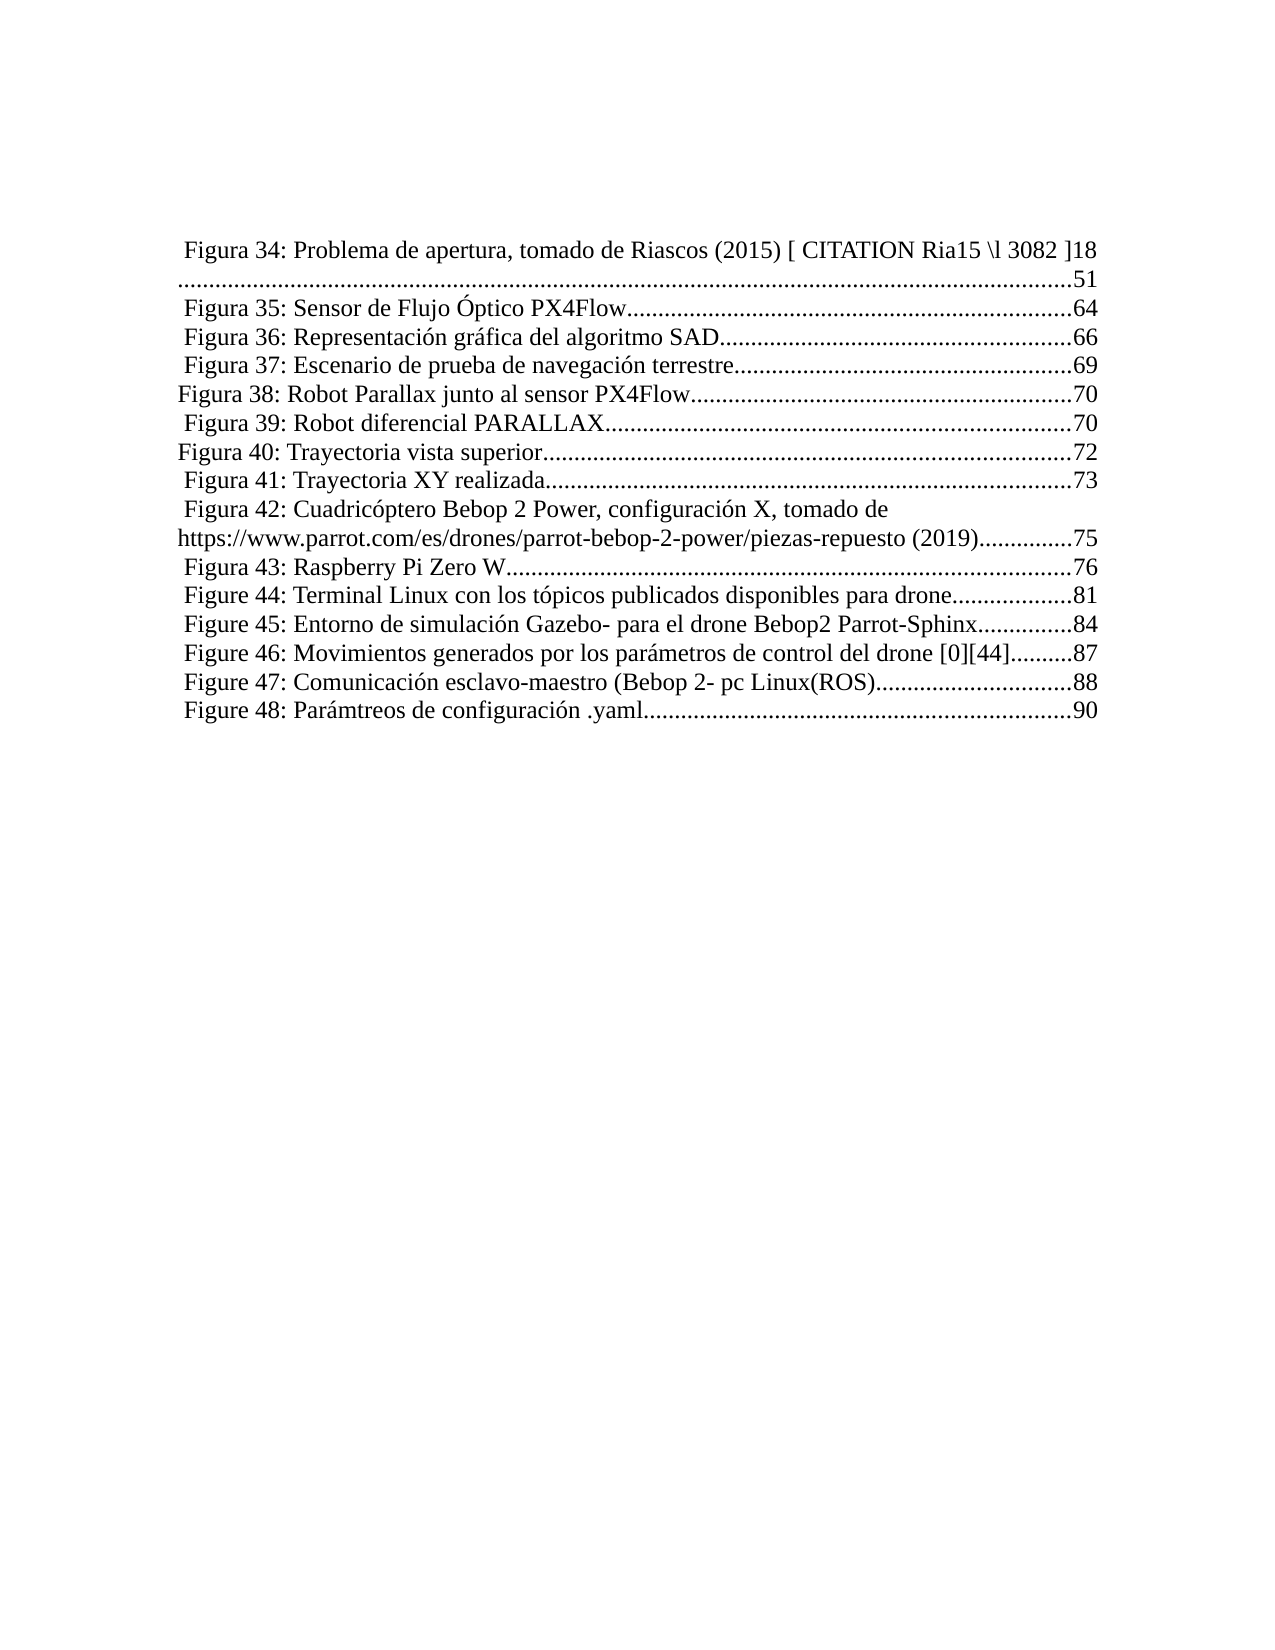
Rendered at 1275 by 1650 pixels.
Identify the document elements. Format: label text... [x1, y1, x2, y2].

text Figure 48: Parámtreos de configuración .yaml 90 [177, 695, 1098, 724]
text Figura 40: Trayectoria vista superior 72 [177, 437, 1098, 465]
text Figura 34: Problema de apertura, tomado de Riascos (2015) [ CITATION Ria15 \l 3082 ]18 51 [177, 235, 1098, 293]
text Figure 44: Terminal Linux con los tópicos publicados disponibles para drone 81 [177, 580, 1098, 609]
text Figure 47: Comunicación esclavo-maestro (Bebop 2- pc Linux(ROS). 88 [177, 667, 1098, 695]
text Figura 38: Robot Parallax junto al sensor PX4Flow 70 [177, 379, 1098, 408]
text Figura 36: Representación gráfica del algoritmo SAD 66 [177, 322, 1098, 350]
text Figure 46: Movimientos generados por los parámetros de control del drone [0][44] 87 [177, 638, 1098, 667]
text Figura 42: Cuadricóptero Bebop 2 Power, configuración X, tomado de https://www.parrot.com/es/drones/parrot-bebop-2-power/piezas-repuesto (2019) 75 [177, 494, 1098, 552]
text Figura 35: Sensor de Flujo Óptico PX4Flow 64 [177, 293, 1098, 322]
text Figura 37: Escenario de prueba de navegación terrestre. 69 [177, 350, 1098, 379]
text Figura 43: Raspberry Pi Zero W 76 [177, 552, 1098, 580]
text Figura 41: Trayectoria XY realizada 73 [177, 465, 1098, 494]
text Figura 39: Robot diferencial PARALLAX 70 [177, 408, 1098, 437]
text Figure 45: Entorno de simulación Gazebo- para el drone Bebop2 Parrot-Sphinx 84 [177, 609, 1098, 638]
